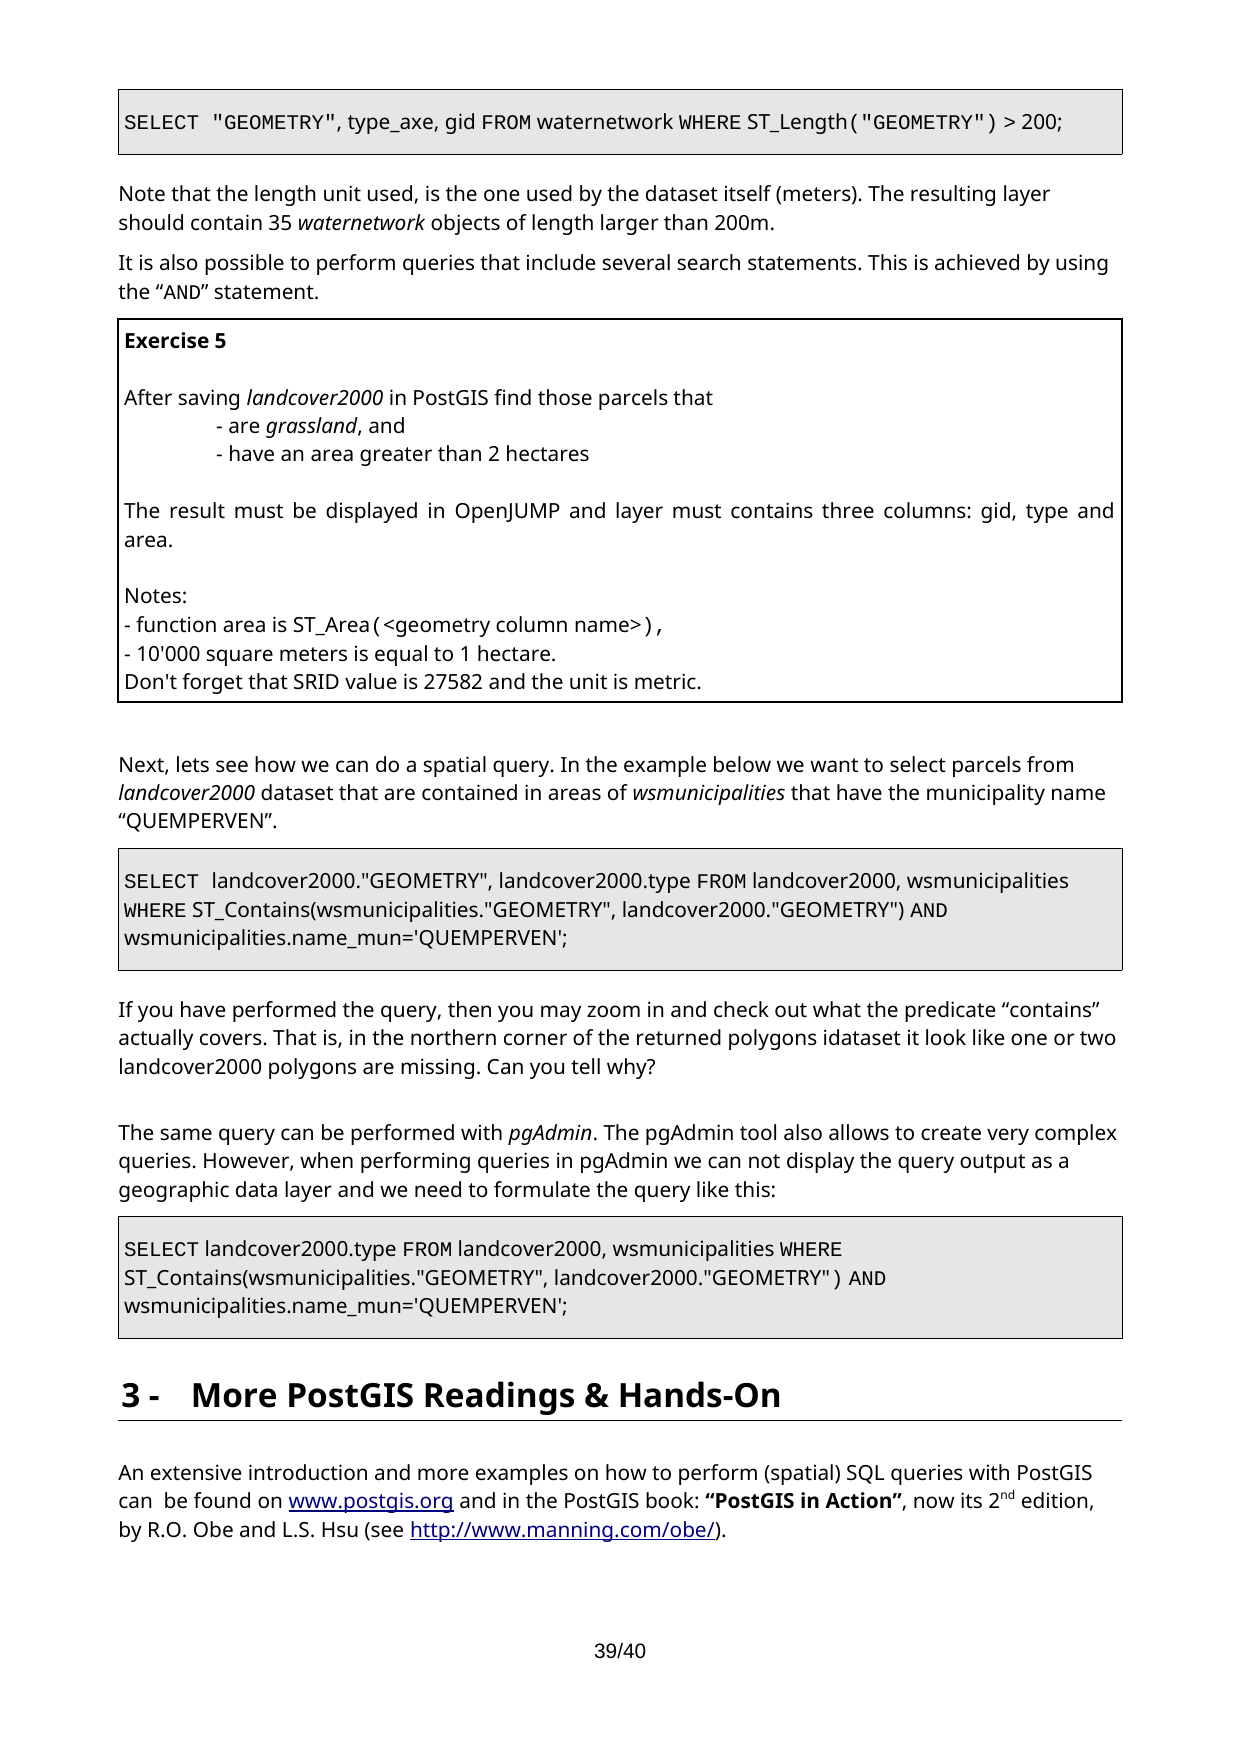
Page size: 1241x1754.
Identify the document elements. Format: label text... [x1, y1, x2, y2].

text It is also possible to perform queries that include several search statements. This is achieved by using the “AND” statement. [118, 248, 1122, 306]
table_header SELECT landcover2000.type FROM landcover2000, wsmunicipalities WHERE ST_Contains(wsmunicipalities."GEOMETRY", landcover2000."GEOMETRY") AND wsmunicipalities.name_mun='QUEMPERVEN'; [119, 1217, 1122, 1338]
table_header SELECT landcover2000."GEOMETRY", landcover2000.type FROM landcover2000, wsmunicipalities WHERE ST_Contains(wsmunicipalities."GEOMETRY", landcover2000."GEOMETRY") AND wsmunicipalities.name_mun='QUEMPERVEN'; [119, 849, 1122, 970]
text The same query can be performed with pgAdmin. The pgAdmin tool also allows to create very complex queries. However, when performing queries in pgAdmin we can not display the query output as a geographic data layer and we need to formulate the query like this: [118, 1118, 1122, 1203]
text Next, lets see how we can do a spatial query. In the example below we want to select parcels from landcover2000 dataset that are contained in areas of wsmunicipalities that have the municipality name “QUEMPERVEN”. [118, 750, 1122, 835]
subtitle More PostGIS Readings & Hands-On [118, 1369, 1122, 1420]
text Note that the length unit used, is the one used by the dataset itself (meters). The resulting layer should contain 35 waternetwork objects of length larger than 200m. [118, 179, 1122, 236]
text If you have performed the query, then you may zoom in and check out what the predicate “contains” actually covers. That is, in the northern corner of the returned polygons idataset it look like one or two landcover2000 polygons are missing. Can you tell why? [118, 995, 1122, 1080]
table_header Exercise 5 After saving landcover2000 in PostGIS find those parcels that - are grassland, and - have an area greater than 2 hectares The result must be displayed in OpenJUMP and layer must contains three columns: gid, type and area. Notes: - function area is ST_Area(<geometry column name>), - 10'000 square meters is equal to 1 hectare. Don't forget that SRID value is 27582 and the unit is metric. [119, 320, 1121, 701]
text An extensive introduction and more examples on how to perform (spatial) SQL queries with PostGIS can be found on www.postgis.org and in the PostGIS book: “PostGIS in Action”, now its 2nd edition, by R.O. Obe and L.S. Hsu (see http://www.manning.com/obe/). [118, 1458, 1122, 1543]
table_header SELECT "GEOMETRY", type_axe, gid FROM waternetwork WHERE ST_Length("GEOMETRY") > 200; [119, 90, 1122, 154]
